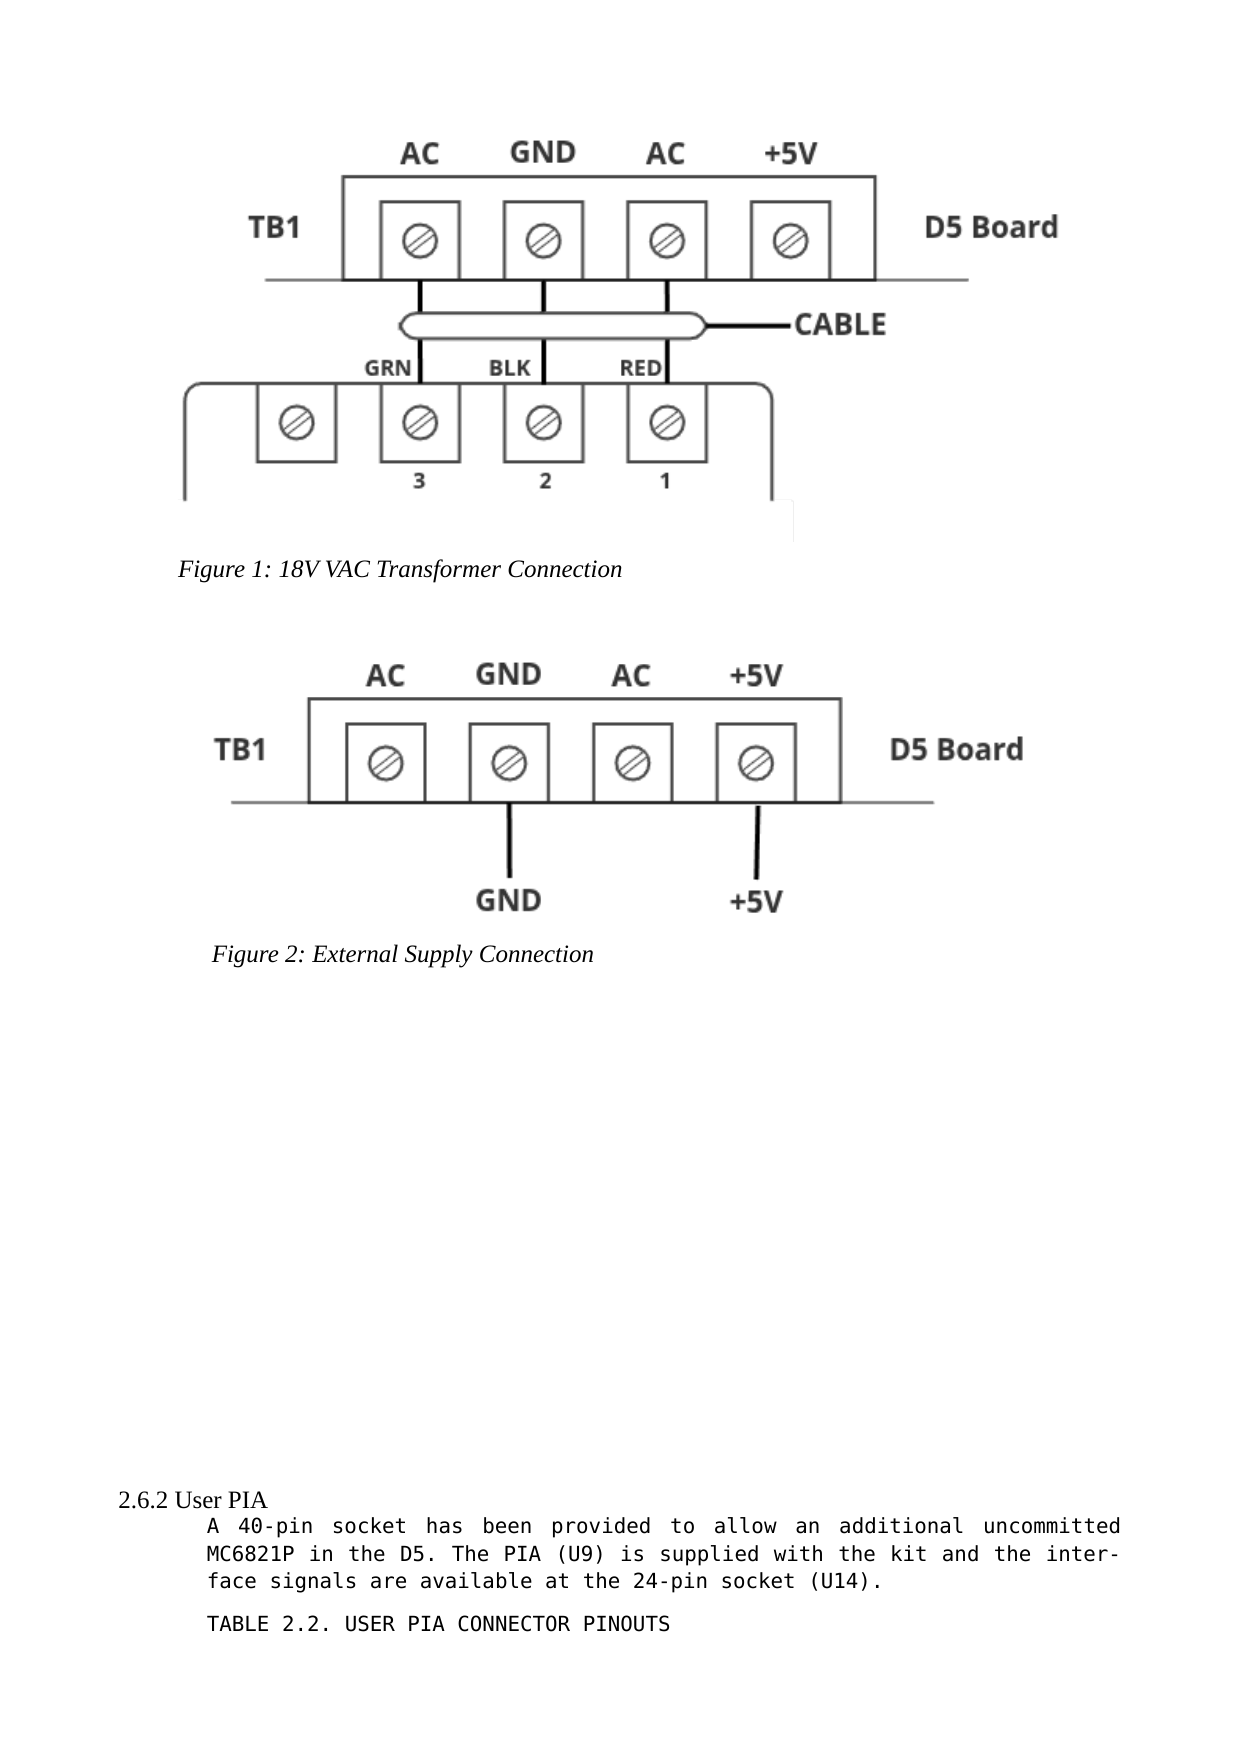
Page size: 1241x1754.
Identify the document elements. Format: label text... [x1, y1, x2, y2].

text TABLE 2.2. USER PIA CONNECTOR PINOUTS [207, 1612, 1122, 1636]
text Figure 1: 18V VAC Transformer Connection [178, 542, 1062, 583]
picture [211, 652, 1029, 927]
text 2.6.2 User PIA [118, 1485, 1122, 1514]
text A 40-pin socket has been provided to allow an additional uncommitted MC6821P in the D5. The PIA (U9) is supplied with the kit and the inter- face signals are available at the 24-pin socket (U14). [207, 1514, 1122, 1594]
picture [177, 130, 1063, 542]
text Figure 2: External Supply Connection [212, 927, 1029, 967]
